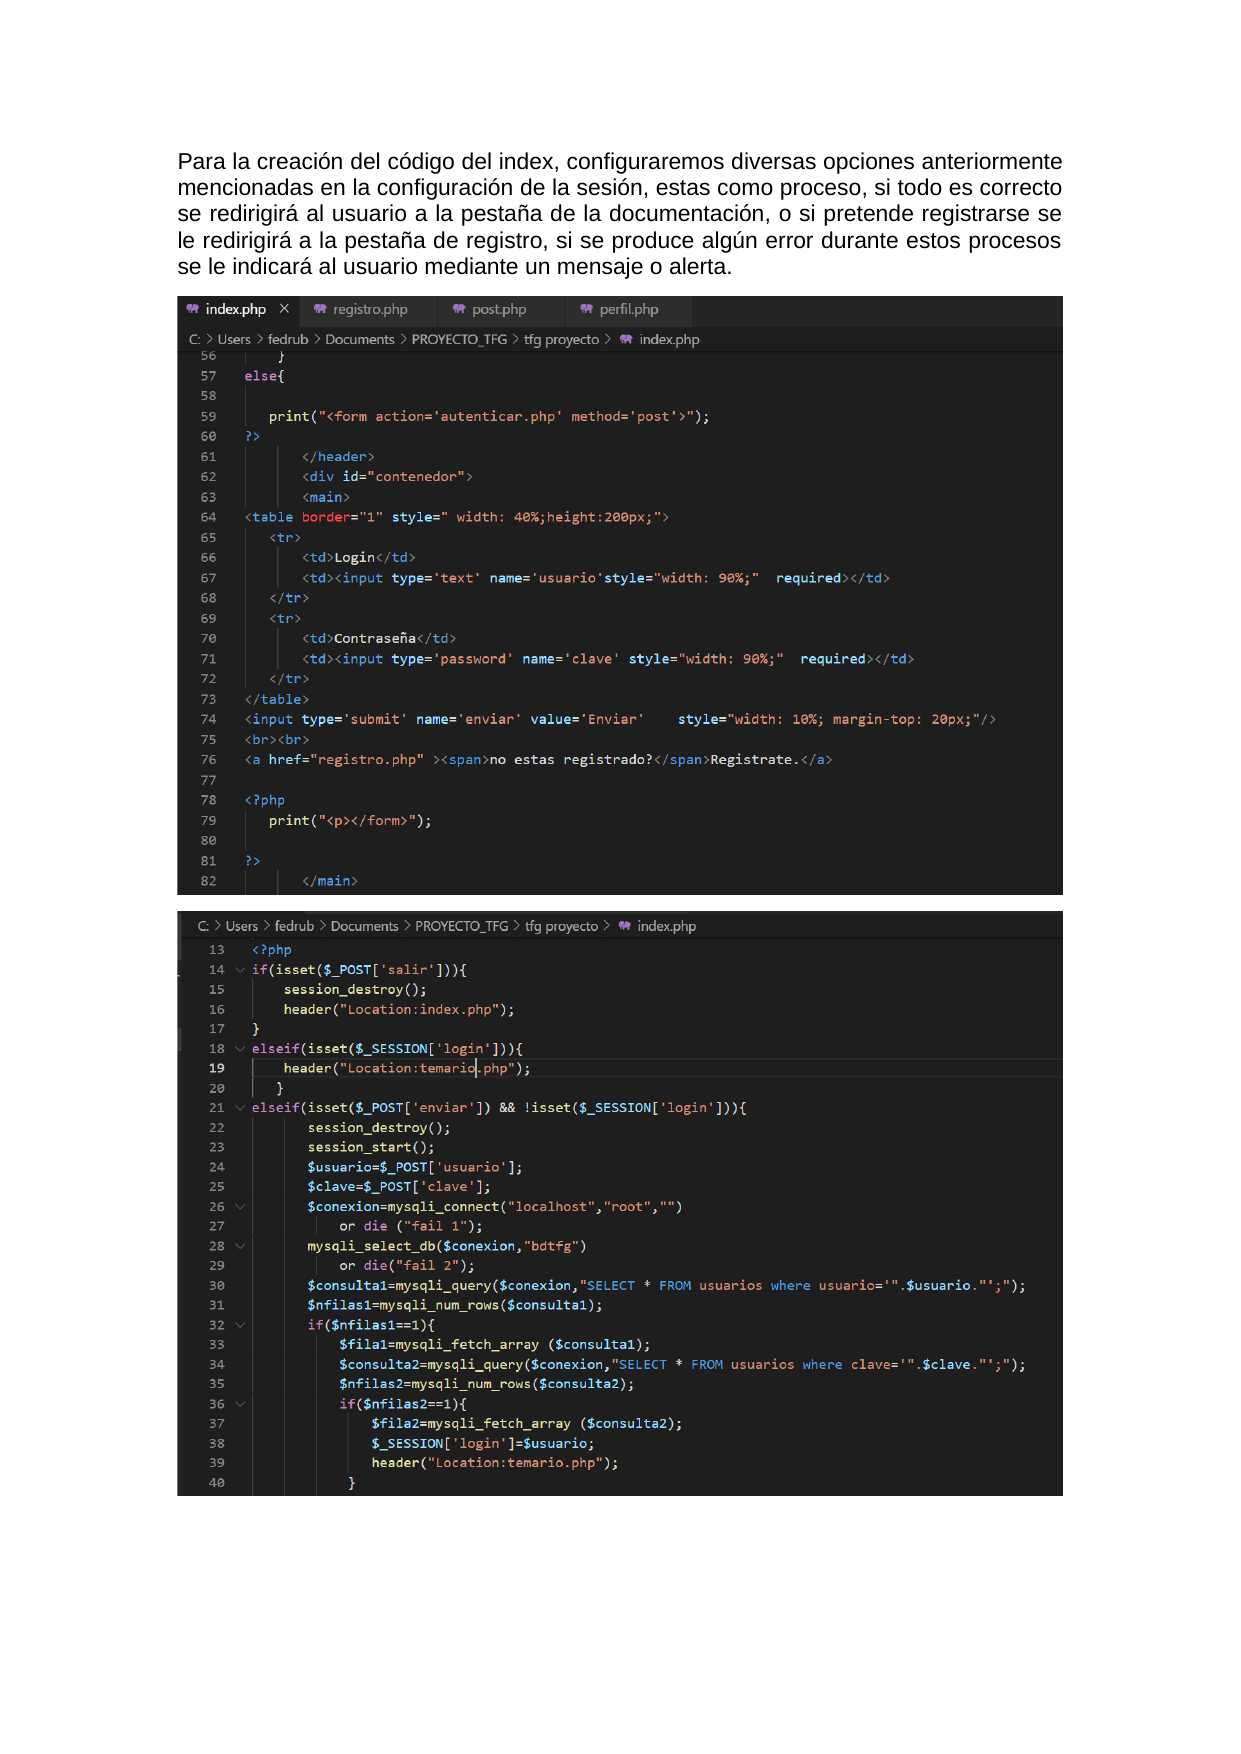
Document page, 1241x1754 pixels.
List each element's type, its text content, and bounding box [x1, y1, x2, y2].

text Para la creación del código del index, configuraremos diversas opciones anteriormente mencionadas en la configuración de la sesión, estas como proceso, si todo es correcto se redirigirá al usuario a la pestaña de la documentación, o si pretende registrarse se le redirigirá a la pestaña de registro, si se produce algún error durante estos procesos se le indicará al usuario mediante un mensaje o alerta. [177, 148, 1063, 279]
